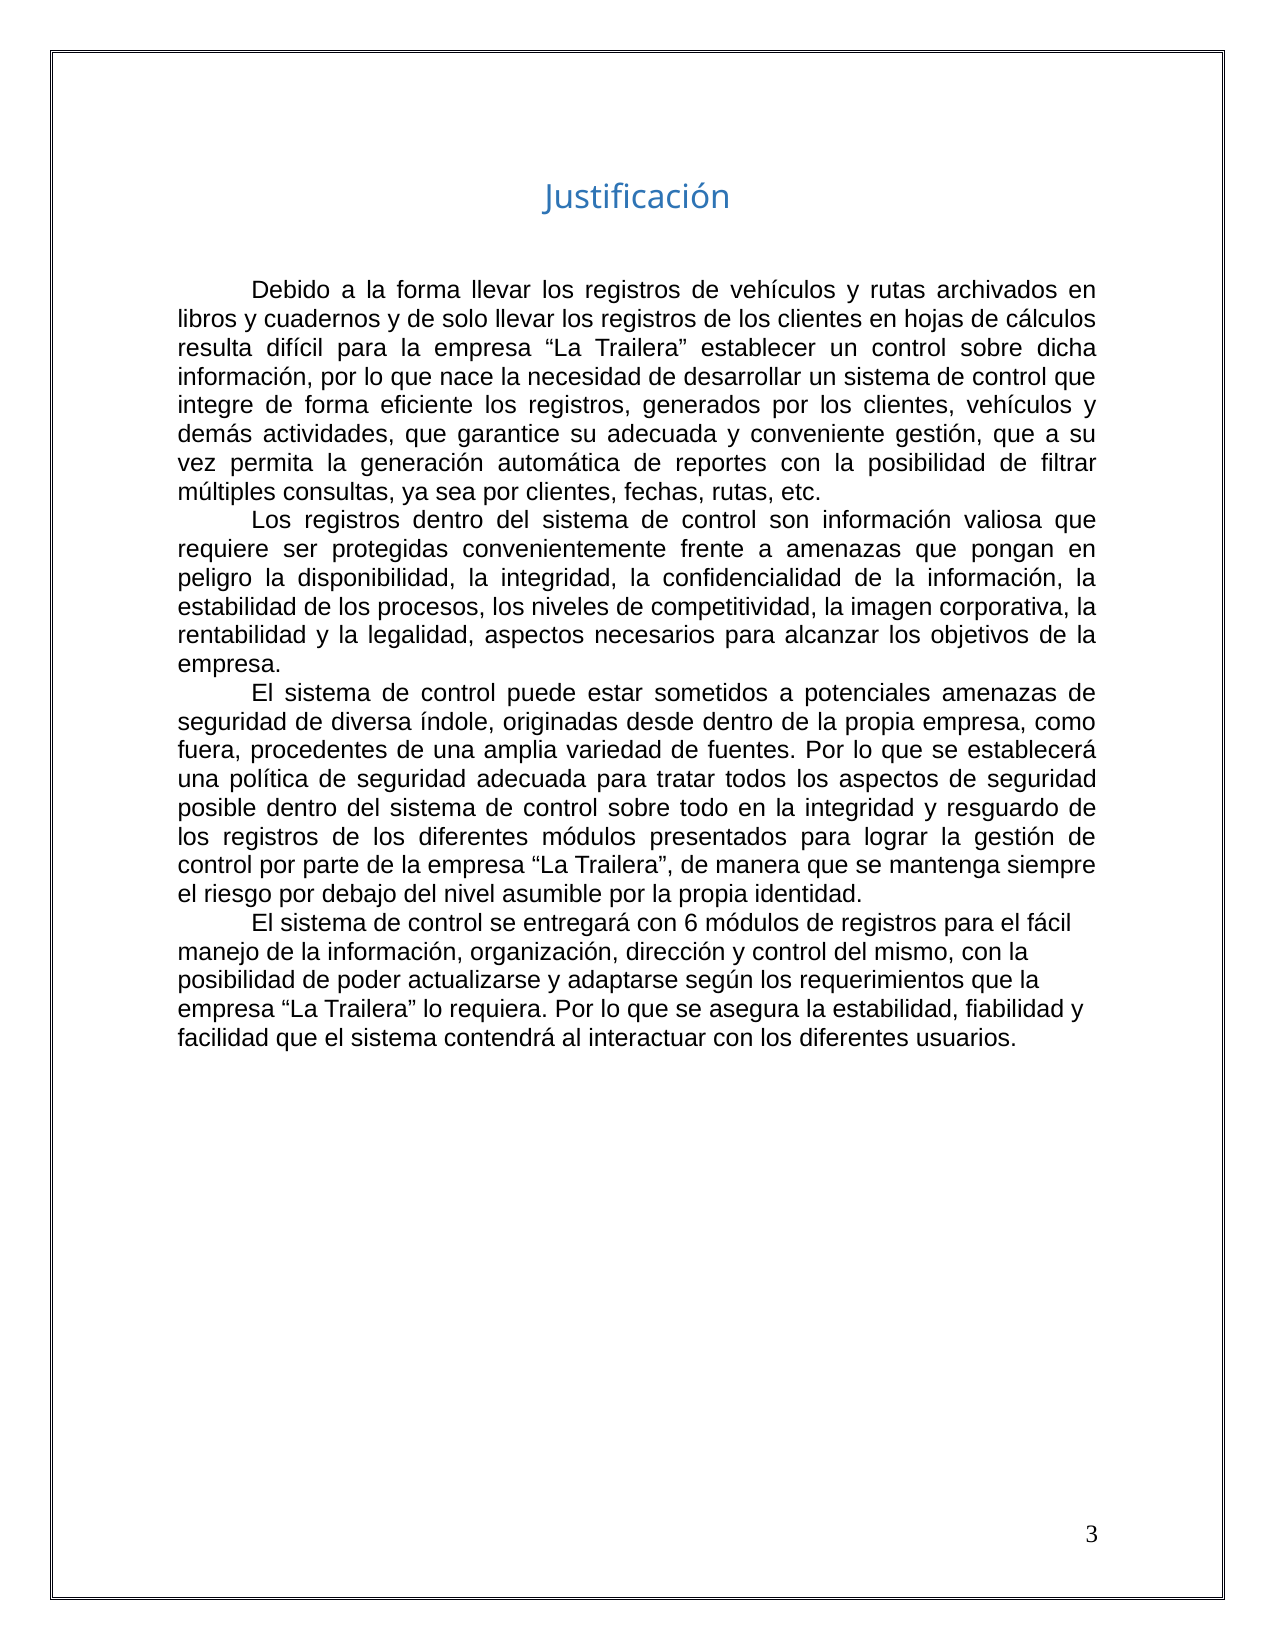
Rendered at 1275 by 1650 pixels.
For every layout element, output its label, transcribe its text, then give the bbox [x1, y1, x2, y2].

subtitle Justificación [177, 173, 1098, 218]
text Los registros dentro del sistema de control son información valiosa que requiere ser protegidas convenientemente frente a amenazas que pongan en peligro la disponibilidad, la integridad, la confidencialidad de la información, la estabilidad de los procesos, los niveles de competitividad, la imagen corporativa, la rentabilidad y la legalidad, aspectos necesarios para alcanzar los objetivos de la empresa. [177, 506, 1098, 678]
text El sistema de control se entregará con 6 módulos de registros para el fácil manejo de la información, organización, dirección y control del mismo, con la posibilidad de poder actualizarse y adaptarse según los requerimientos que la empresa “La Trailera” lo requiera. Por lo que se asegura la estabilidad, fiabilidad y facilidad que el sistema contendrá al interactuar con los diferentes usuarios. [177, 908, 1098, 1052]
text Debido a la forma llevar los registros de vehículos y rutas archivados en libros y cuadernos y de solo llevar los registros de los clientes en hojas de cálculos resulta difícil para la empresa “La Trailera” establecer un control sobre dicha información, por lo que nace la necesidad de desarrollar un sistema de control que integre de forma eficiente los registros, generados por los clientes, vehículos y demás actividades, que garantice su adecuada y conveniente gestión, que a su vez permita la generación automática de reportes con la posibilidad de filtrar múltiples consultas, ya sea por clientes, fechas, rutas, etc. [177, 276, 1098, 506]
text El sistema de control puede estar sometidos a potenciales amenazas de seguridad de diversa índole, originadas desde dentro de la propia empresa, como fuera, procedentes de una amplia variedad de fuentes. Por lo que se establecerá una política de seguridad adecuada para tratar todos los aspectos de seguridad posible dentro del sistema de control sobre todo en la integridad y resguardo de los registros de los diferentes módulos presentados para lograr la gestión de control por parte de la empresa “La Trailera”, de manera que se mantenga siempre el riesgo por debajo del nivel asumible por la propia identidad. [177, 678, 1098, 908]
